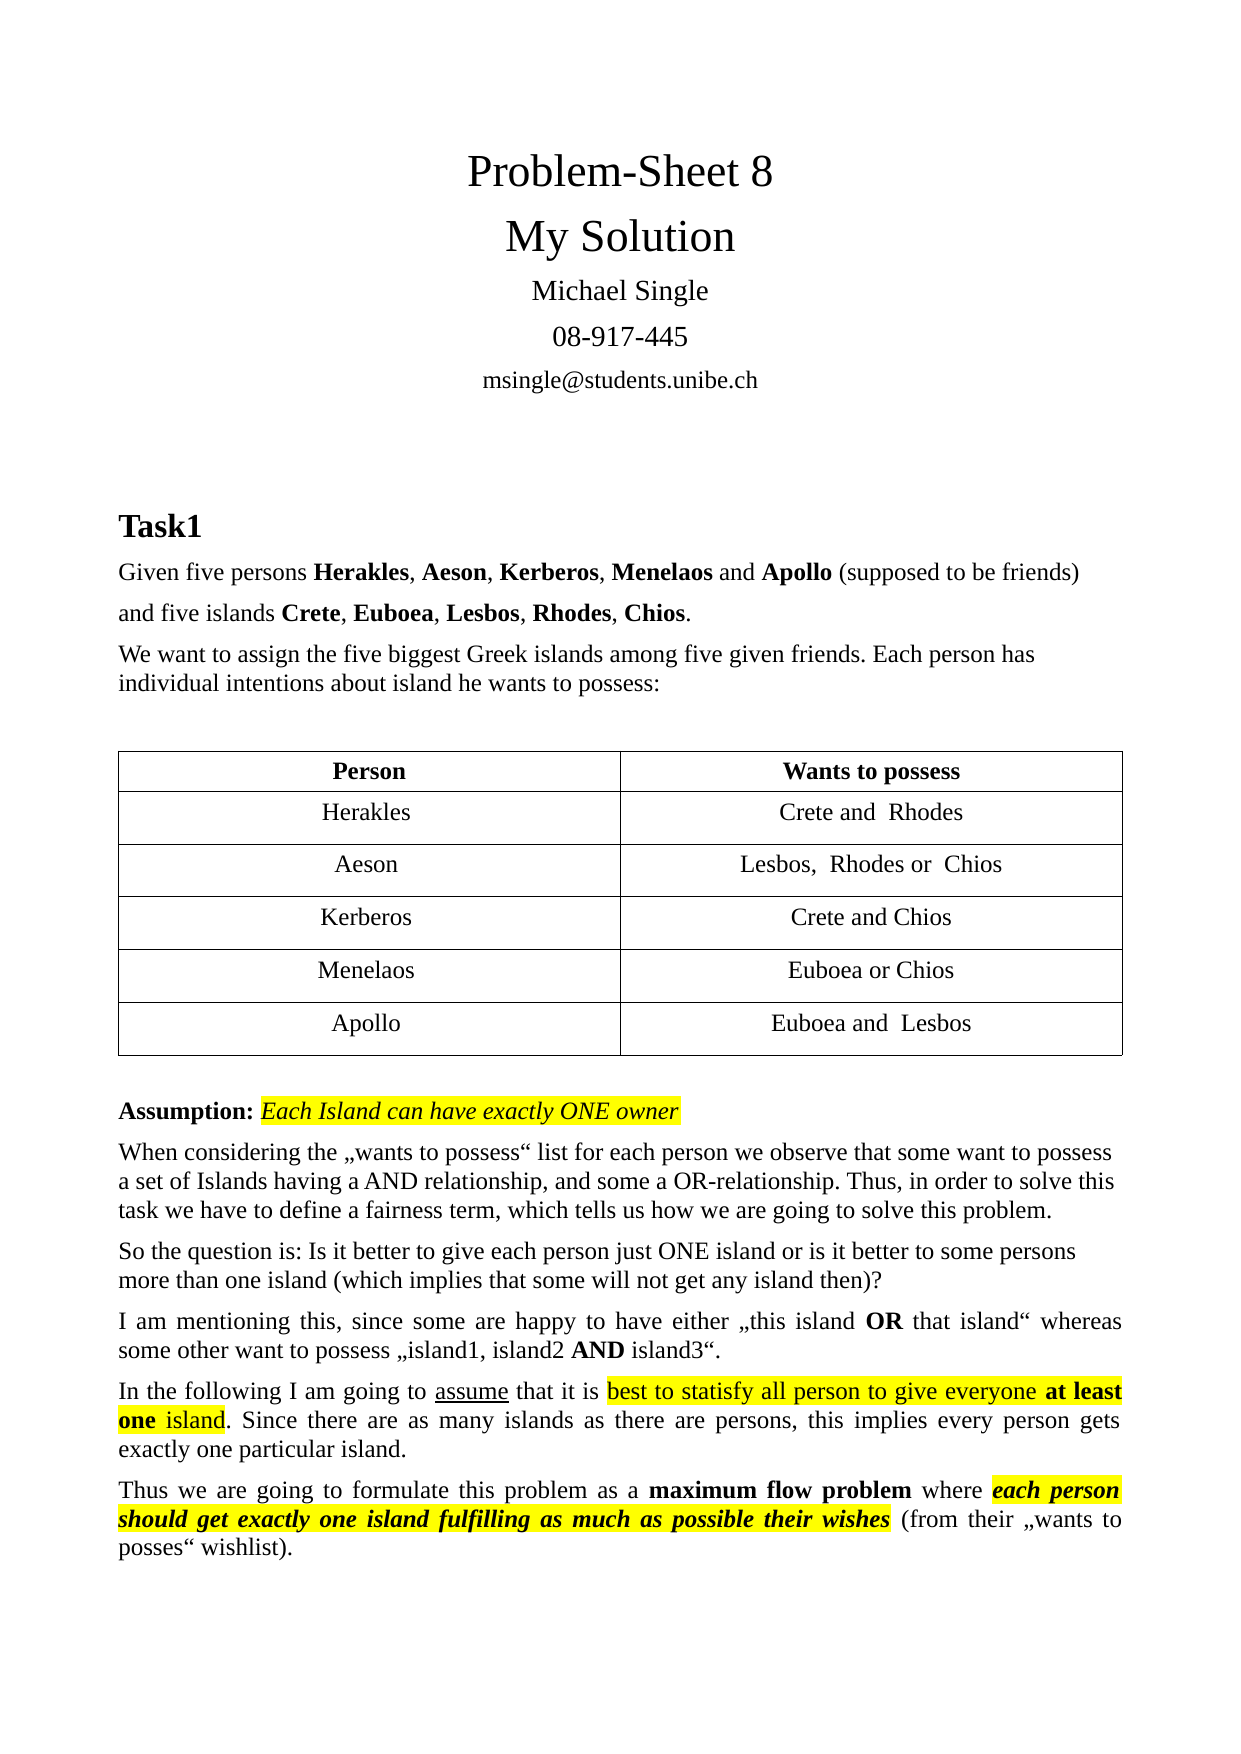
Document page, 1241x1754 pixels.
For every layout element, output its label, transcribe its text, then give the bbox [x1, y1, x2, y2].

text Thus we are going to formulate this problem as a maximum flow problem where each person should get exactly one island fulfilling as much as possible their wishes (from their „wants to posses“ wishlist). [118, 1475, 1122, 1561]
text 08-917-445 [118, 319, 1122, 353]
subtitle Problem-Sheet 8 [118, 143, 1122, 196]
text msingle@students.unibe.ch [118, 366, 1122, 394]
table_cell Kerberos [119, 897, 620, 949]
table_header Wants to possess [621, 752, 1122, 791]
text So the question is: Is it better to give each person just ONE island or is it better to some persons more than one island (which implies that some will not get any island then)? [118, 1236, 1122, 1294]
text Michael Single [118, 273, 1122, 307]
table_cell Menelaos [119, 950, 620, 1002]
text My Solution [118, 208, 1122, 261]
text Given five persons Herakles, Aeson, Kerberos, Menelaos and Apollo (supposed to be friends) [118, 557, 1122, 586]
table_cell Aeson [119, 845, 620, 896]
table_cell Euboea or Chios [621, 950, 1122, 1002]
text and five islands Crete, Euboea, Lesbos, Rhodes, Chios. [118, 598, 1122, 627]
table_cell Crete and Rhodes [621, 792, 1122, 844]
table_header Person [119, 752, 620, 791]
text In the following I am going to assume that it is best to statisfy all person to give everyone at least one island. Since there are as many islands as there are persons, this implies every person gets exactly one particular island. [118, 1376, 1122, 1462]
table_cell Herakles [119, 792, 620, 844]
table_cell Lesbos, Rhodes or Chios [621, 845, 1122, 896]
text I am mentioning this, since some are happy to have either „this island OR that island“ whereas some other want to possess „island1, island2 AND island3“. [118, 1306, 1122, 1364]
text When considering the „wants to possess“ list for each person we observe that some want to possess a set of Islands having a AND relationship, and some a OR-relationship. Thus, in order to solve this task we have to define a fairness term, which tells us how we are going to solve this problem. [118, 1137, 1122, 1224]
text Assumption: Each Island can have exactly ONE owner [118, 1096, 1122, 1125]
subtitle Task1 [118, 506, 1122, 544]
table_cell Crete and Chios [621, 897, 1122, 949]
text We want to assign the five biggest Greek islands among five given friends. Each person has individual intentions about island he wants to possess: [118, 639, 1122, 697]
table_cell Euboea and Lesbos [621, 1003, 1122, 1055]
table_cell Apollo [119, 1003, 620, 1055]
